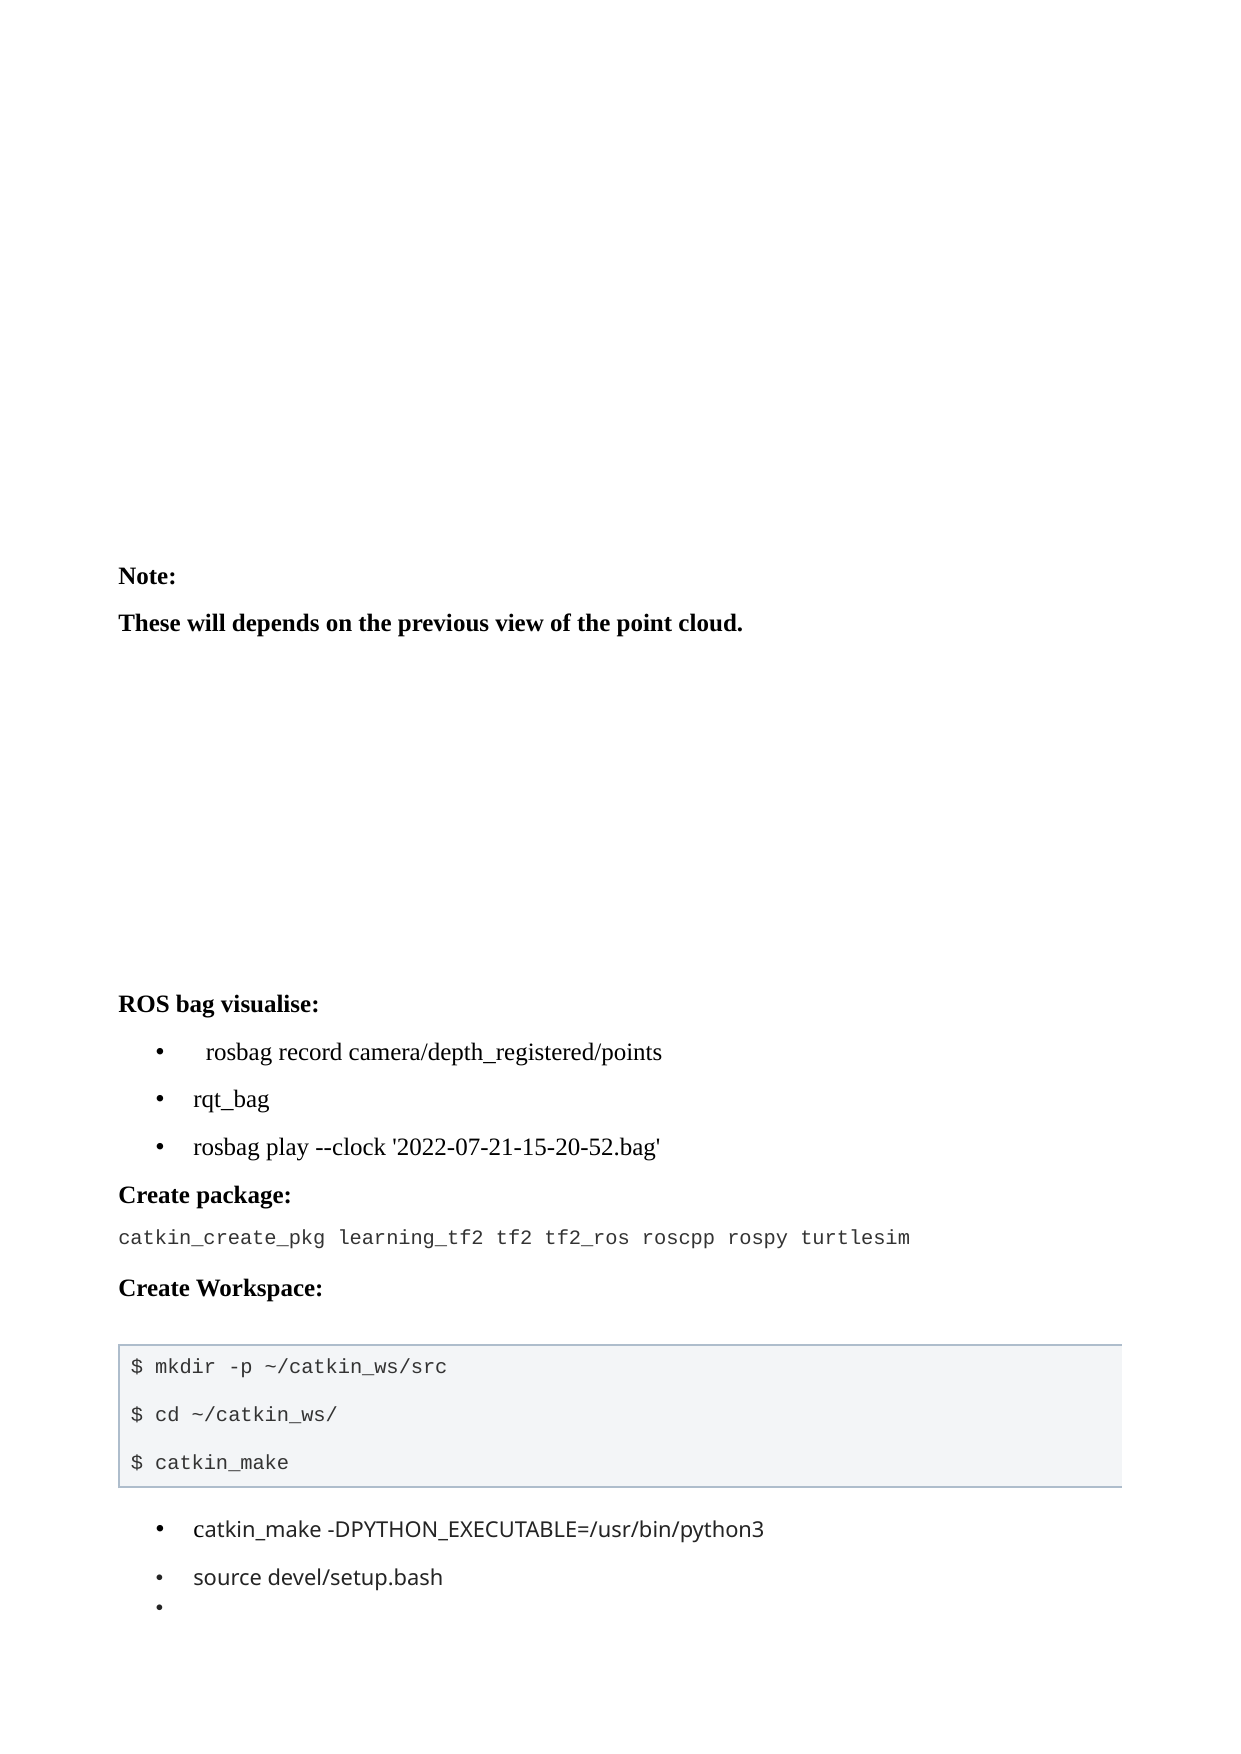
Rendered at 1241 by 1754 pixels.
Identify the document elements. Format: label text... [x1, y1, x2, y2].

list rosbag play --clock '2022-07-21-15-20-52.bag' [156, 1132, 1122, 1161]
list catkin_make -DPYTHON_EXECUTABLE=/usr/bin/python3 [156, 1514, 1122, 1543]
list rosbag record camera/depth_registered/points [156, 1037, 1122, 1066]
text Create Workspace: [118, 1273, 1122, 1302]
list rqt_bag [156, 1084, 1122, 1113]
text ROS bag visualise: [118, 989, 1122, 1018]
text $ catkin_make [120, 1440, 1122, 1486]
list source devel/setup.bash [156, 1562, 1122, 1592]
text $ mkdir -p ~/catkin_ws/src [120, 1346, 1122, 1379]
text Note: [118, 561, 1122, 589]
text catkin_create_pkg learning_tf2 tf2 tf2_ros roscpp rospy turtlesim [118, 1227, 1122, 1250]
text Create package: [118, 1180, 1122, 1208]
text $ cd ~/catkin_ws/ [120, 1392, 1122, 1428]
text These will depends on the previous view of the point cloud. [118, 608, 1122, 637]
